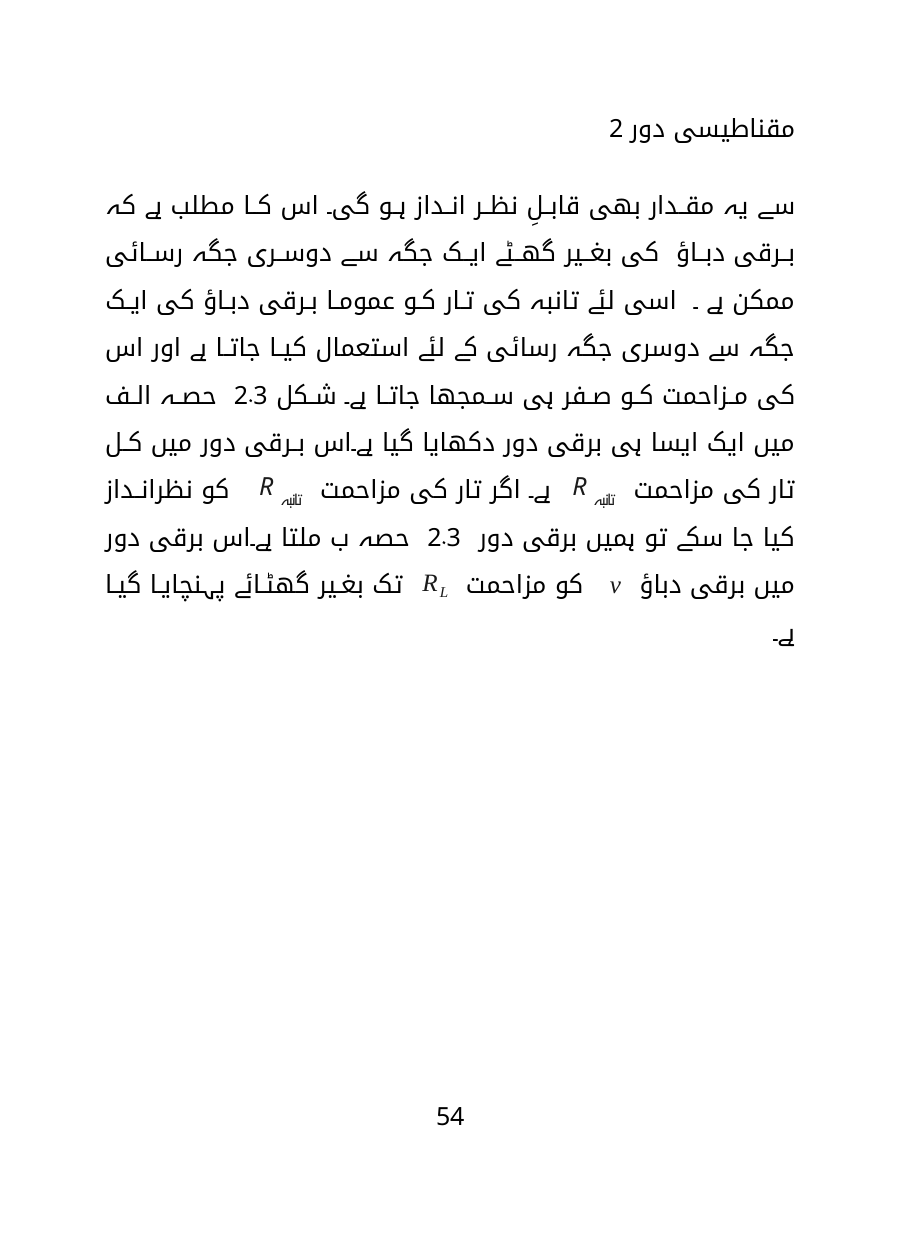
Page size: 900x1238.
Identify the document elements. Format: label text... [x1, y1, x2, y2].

text برقی دور میں برقی دباؤ کی وجہ سے برقی رو پیدا ہوتا ہے۔ تانبہ کی موصلیت ہے جہاں موصلیت کی اکائی ہے۔لہٰذا تانبہ کی بنی تار کی مزاحمت قابلِ نظرانداز ہوتی ہے۔اگر ایسی تار میں برقی روکا گزر ہو، تو اس تار کی مزاحمت میں، اوہم کے قانون کے تحت، برقی دباؤ گھٹے گا اور اس گھٹنے کی مقدارہو گی۔ کی قابلِ نظر انداز ہونے کی وجہ سے یہ مقدار بھی قابلِ نظر انداز ہو گی۔ اس کا مطلب ہے کہ برقی دباؤ کی بغیر گھٹے ایک جگہ سے دوسری جگہ رسائی ممکن ہے ۔ اسی لئے تانبہ کی تار کو عموما برقی دباؤ کی ایک جگہ سے دوسری جگہ رسائی کے لئے استعمال کیا جاتا ہے اور اس کی مزاحمت کو صفر ہی سمجھا جاتا ہے۔ شکل 2.3 حصہ الف میں ایک ایسا ہی برقی دور دکھایا گیا ہے۔اس برقی دور میں کل تار کی مزاحمتہے۔ اگر تار کی مزاحمت کو نظرانداز کیا جا سکے تو ہمیں برقی دور 2.3 حصہ ب ملتا ہے۔اس برقی دور میں برقی دباؤ کو مزاحمتتک بغیر گھٹائے پہنچایا گیا ہے۔ [105, 182, 795, 656]
